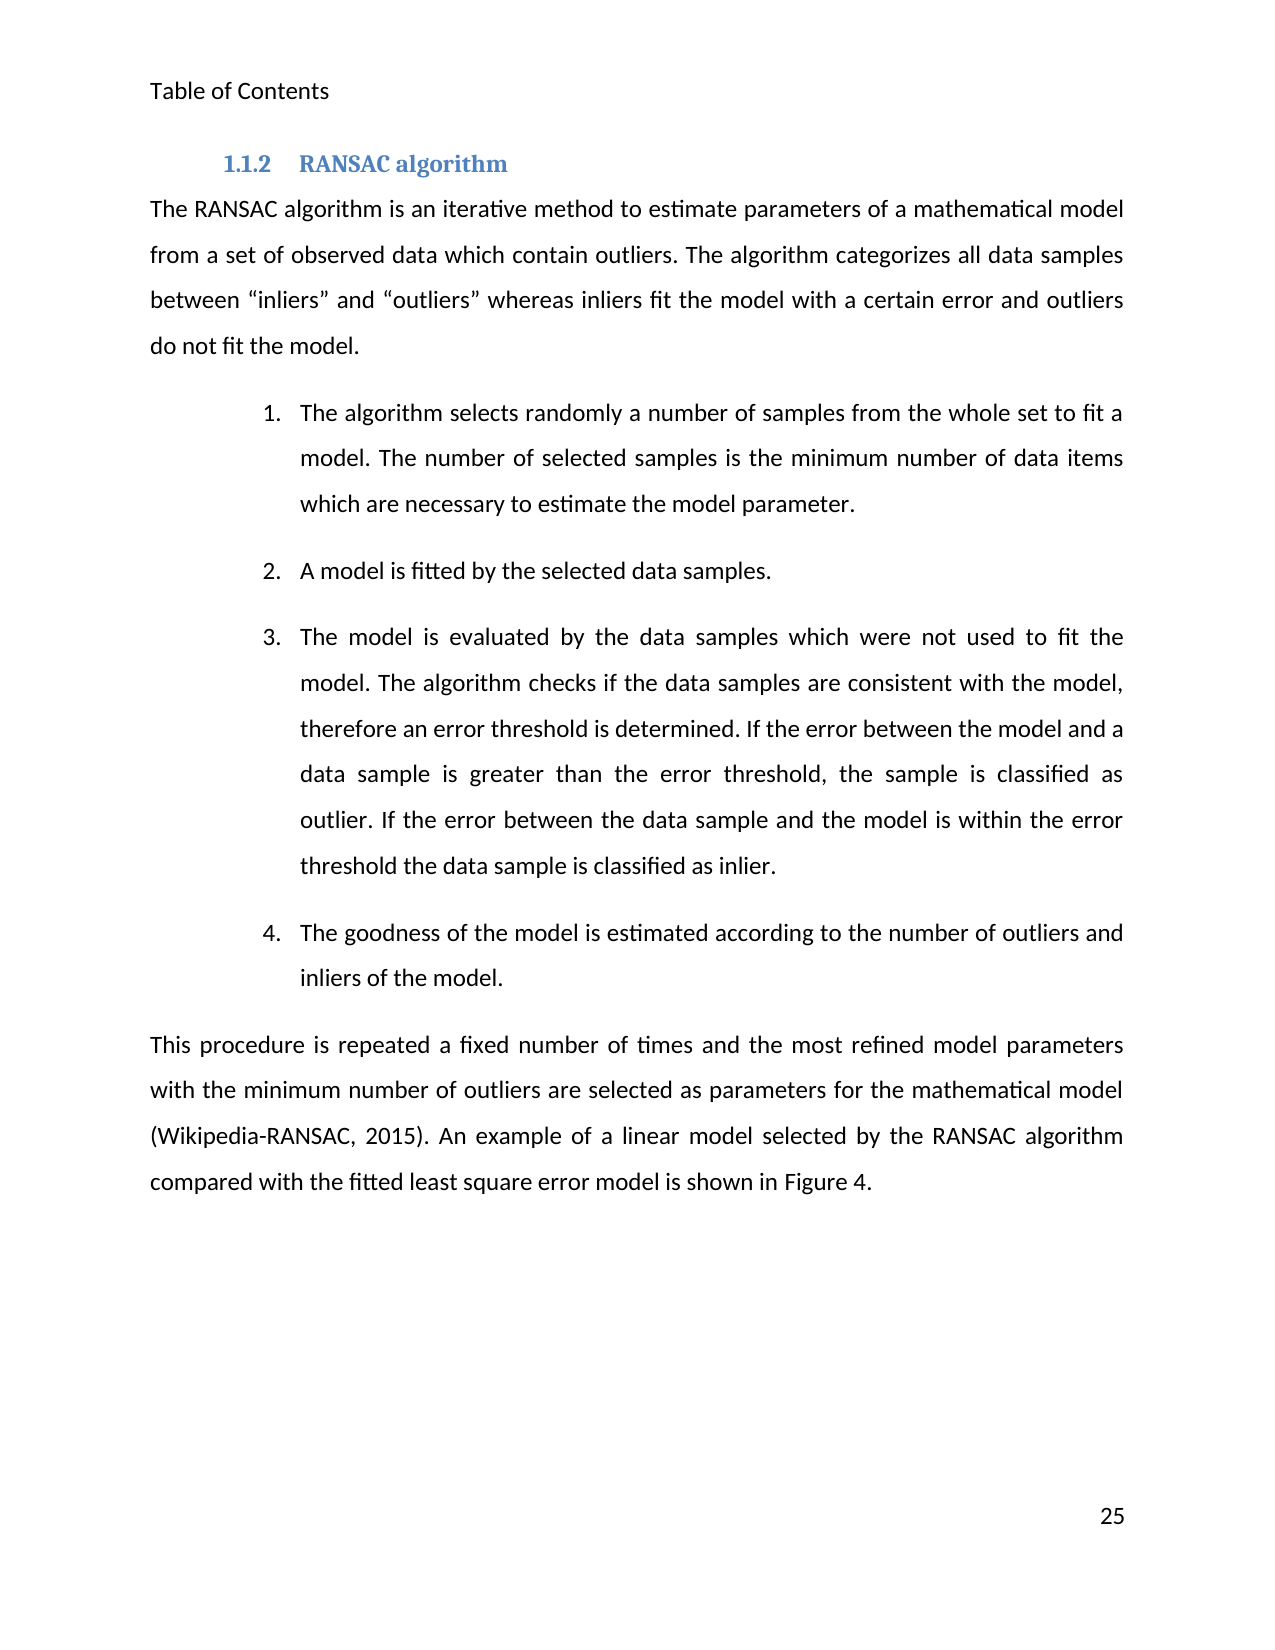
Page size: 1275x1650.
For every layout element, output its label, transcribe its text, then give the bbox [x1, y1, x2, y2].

text This procedure is repeated a fixed number of times and the most refined model parameters with the minimum number of outliers are selected as parameters for the mathematical model (Wikipedia-RANSAC, 2015). An example of a linear model selected by the RANSAC algorithm compared with the fitted least square error model is shown in Figure 4. [150, 1029, 1125, 1197]
text The RANSAC algorithm is an iterative method to estimate parameters of a mathematical model from a set of observed data which contain outliers. The algorithm categorizes all data samples between “inliers” and “outliers” whereas inliers fit the model with a certain error and outliers do not fit the model. [150, 193, 1125, 361]
list The algorithm selects randomly a number of samples from the whole set to fit a model. The number of selected samples is the minimum number of data items which are necessary to estimate the model parameter. [262, 397, 1125, 519]
list The goodness of the model is estimated according to the number of outliers and inliers of the model. [262, 917, 1125, 993]
subtitle RANSAC algorithm [224, 150, 1125, 179]
list A model is fitted by the selected data samples. [262, 555, 1125, 585]
list The model is evaluated by the data samples which were not used to fit the model. The algorithm checks if the data samples are consistent with the model, therefore an error threshold is determined. If the error between the model and a data sample is greater than the error threshold, the sample is classified as outlier. If the error between the data sample and the model is within the error threshold the data sample is classified as inlier. [262, 621, 1125, 881]
